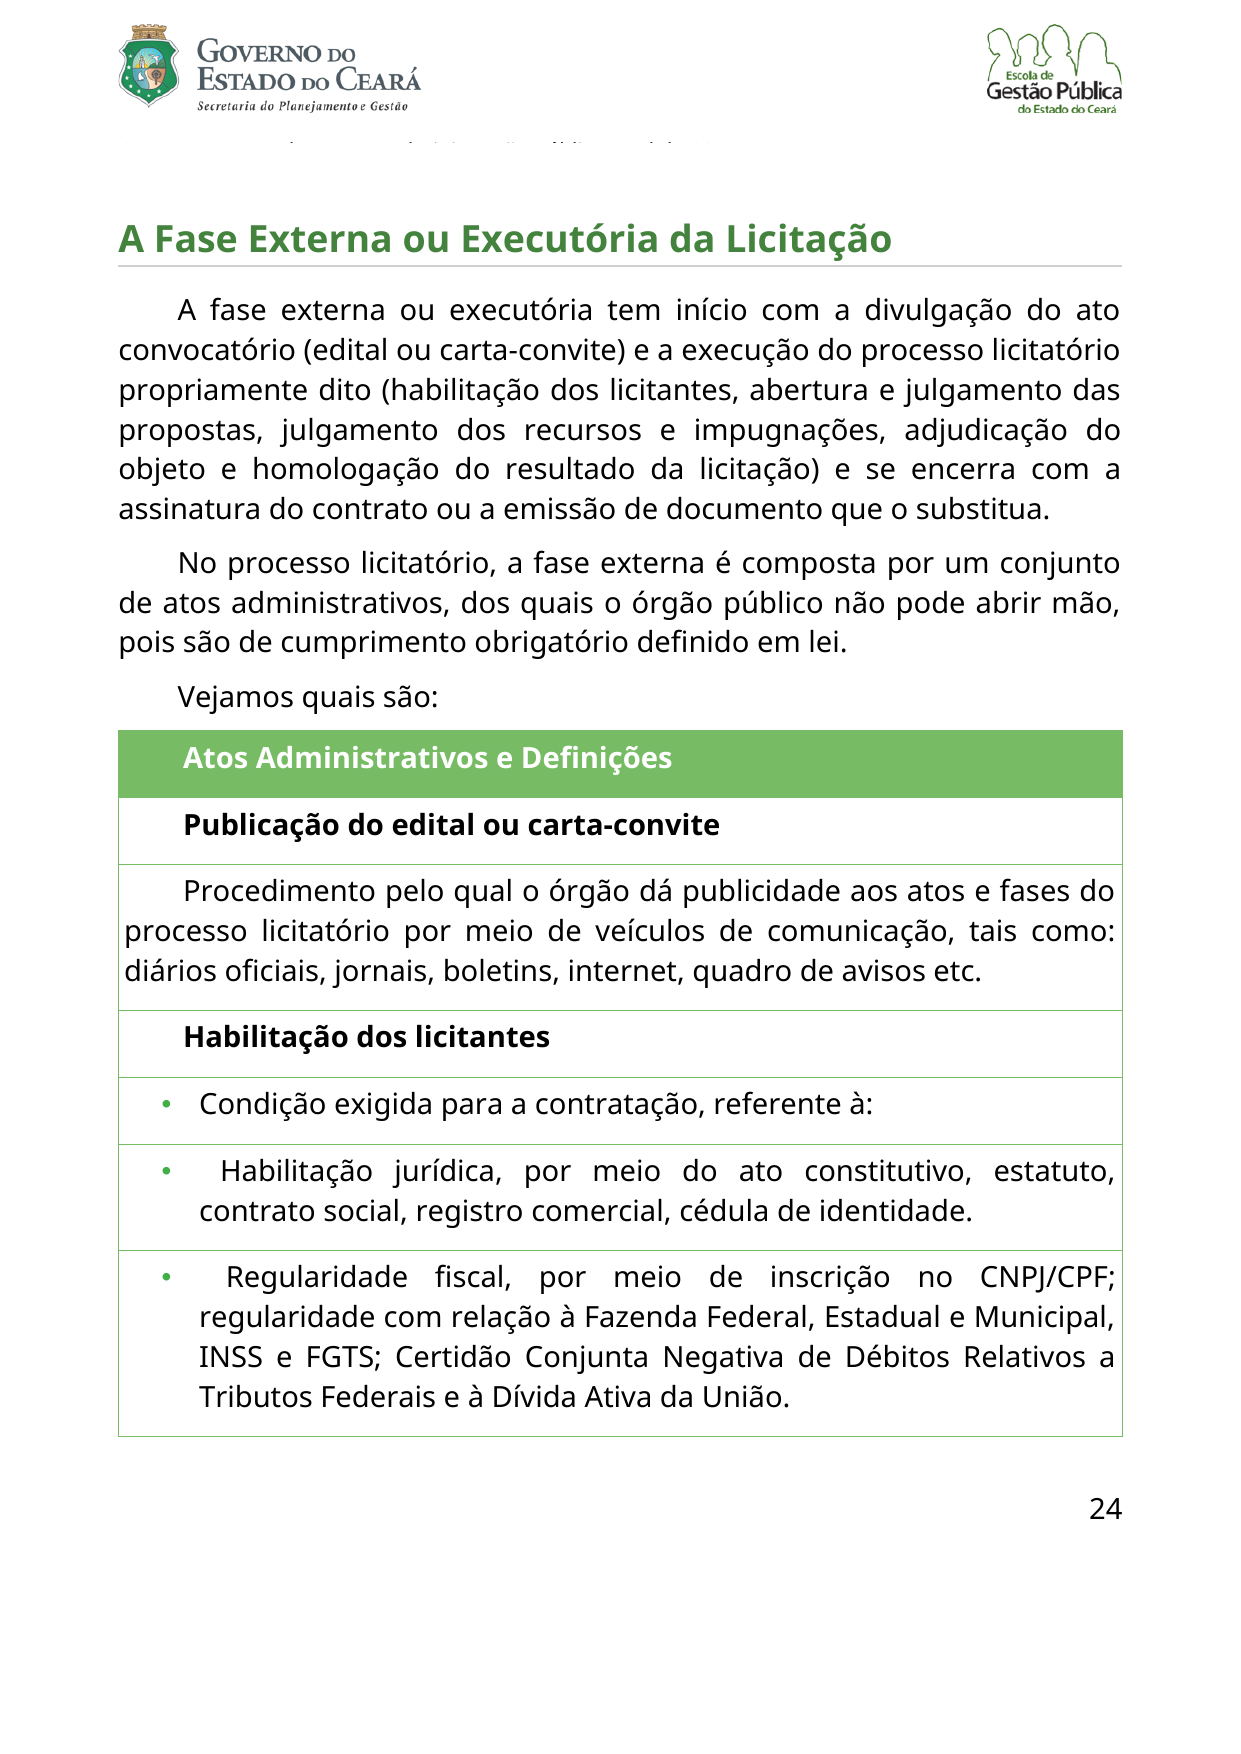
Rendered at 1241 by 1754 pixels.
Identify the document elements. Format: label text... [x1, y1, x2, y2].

text A fase externa ou executória tem início com a divulgação do ato convocatório (edital ou carta-convite) e a execução do processo licitatório propriamente dito (habilitação dos licitantes, abertura e julgamento das propostas, julgamento dos recursos e impugnações, adjudicação do objeto e homologação do resultado da licitação) e se encerra com a assinatura do contrato ou a emissão de documento que o substitua. [118, 290, 1122, 528]
subtitle A Fase Externa ou Executória da Licitação [118, 212, 1122, 265]
text No processo licitatório, a fase externa é composta por um conjunto de atos administrativos, dos quais o órgão público não pode abrir mão, pois são de cumprimento obrigatório definido em lei. [118, 542, 1122, 661]
table_cell Publicação do edital ou carta-convite [119, 798, 1122, 864]
table_cell Condição exigida para a contratação, referente à: [119, 1078, 1122, 1143]
table_cell Habilitação dos licitantes [119, 1011, 1122, 1077]
picture [118, 24, 1122, 113]
table_header Atos Administrativos e Definições [119, 731, 1122, 797]
text Vejamos quais são: [118, 676, 1122, 716]
table_cell Regularidade fiscal, por meio de inscrição no CNPJ/CPF; regularidade com relação à Fazenda Federal, Estadual e Municipal, INSS e FGTS; Certidão Conjunta Negativa de Débitos Relativos a Tributos Federais e à Dívida Ativa da União. [119, 1251, 1122, 1436]
table_cell Procedimento pelo qual o órgão dá publicidade aos atos e fases do processo licitatório por meio de veículos de comunicação, tais como: diários oficiais, jornais, boletins, internet, quadro de avisos etc. [119, 865, 1122, 1010]
table_cell Habilitação jurídica, por meio do ato constitutivo, estatuto, contrato social, registro comercial, cédula de identidade. [119, 1145, 1122, 1250]
